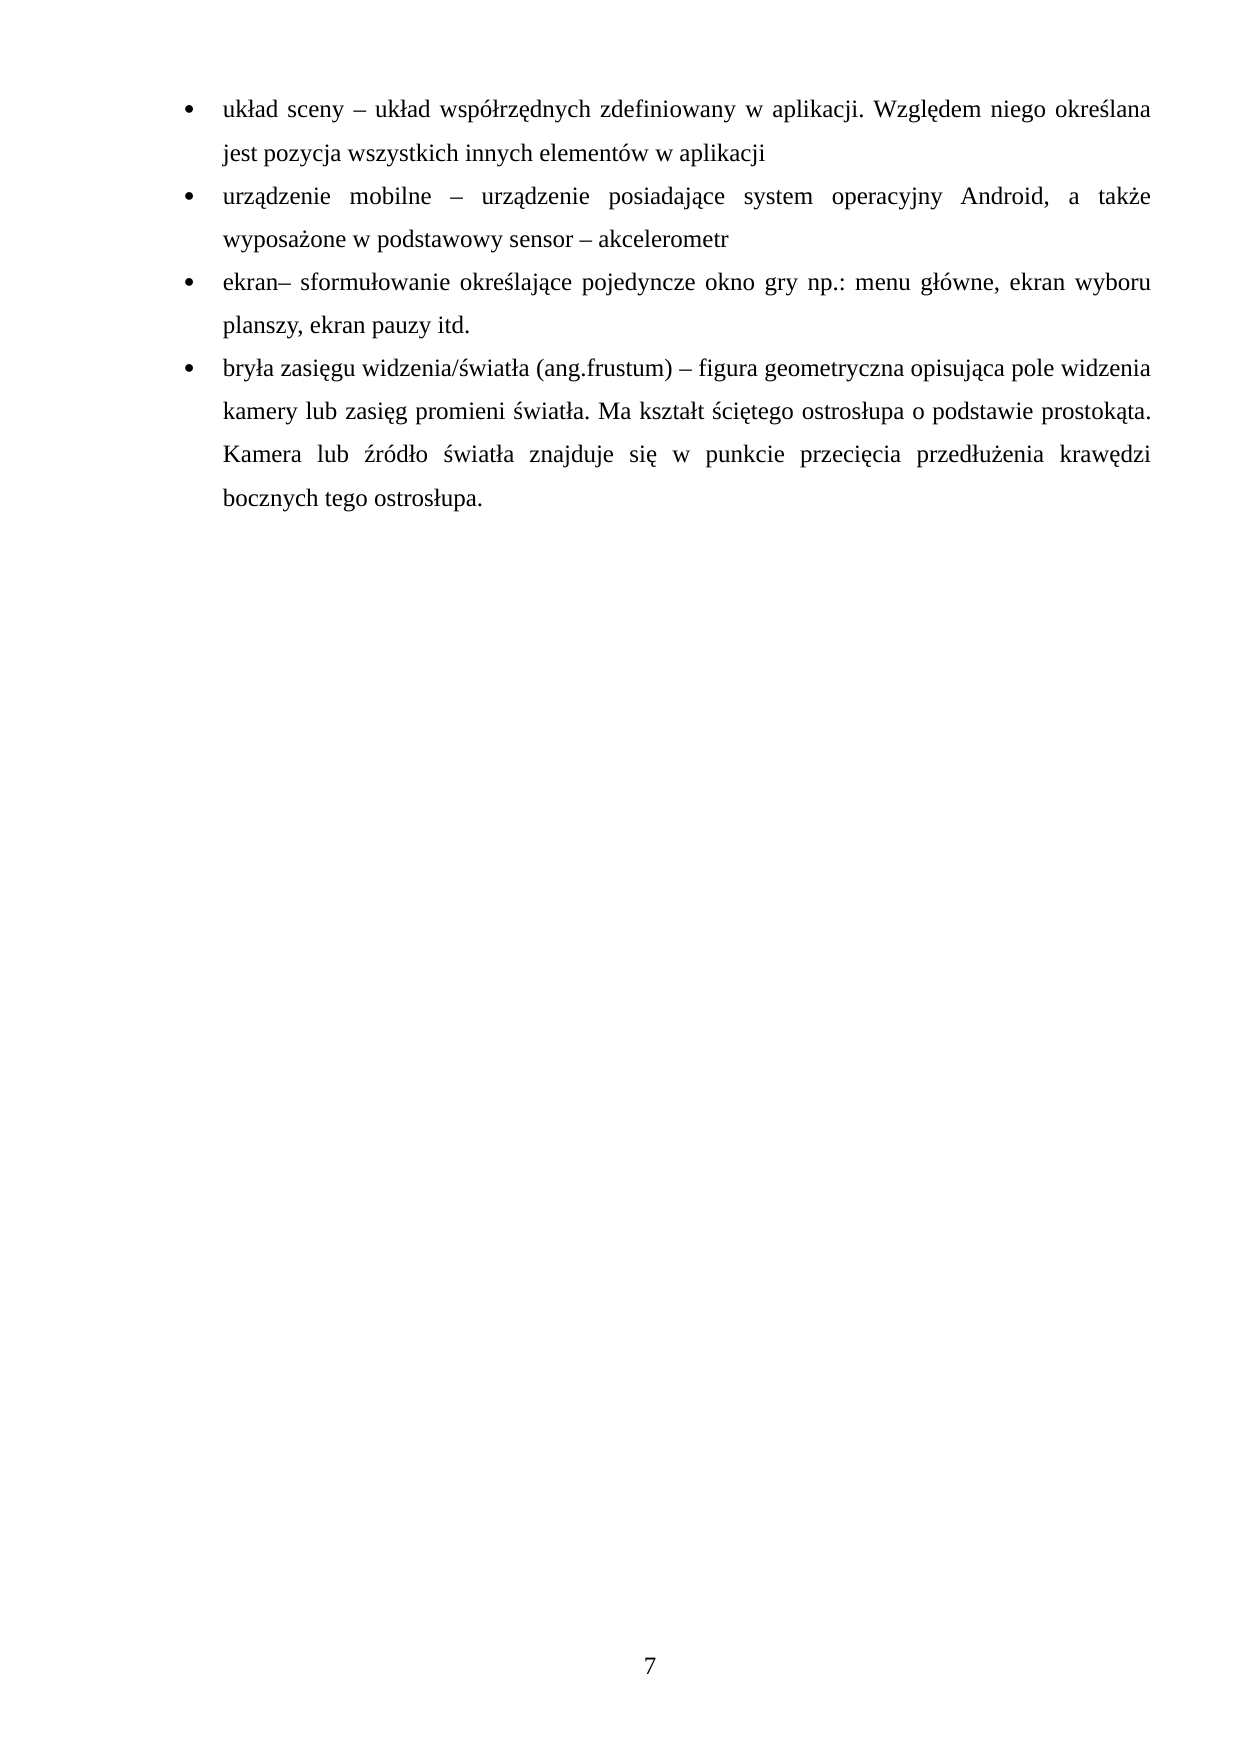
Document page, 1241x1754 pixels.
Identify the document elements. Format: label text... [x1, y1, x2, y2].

list urządzenie mobilne – urządzenie posiadające system operacyjny Android, a także wyposażone w podstawowy sensor – akcelerometr [185, 181, 1152, 253]
list bryła zasięgu widzenia/światła (ang.frustum) – figura geometryczna opisująca pole widzenia kamery lub zasięg promieni światła. Ma kształt ściętego ostrosłupa o podstawie prostokąta. Kamera lub źródło światła znajduje się w punkcie przecięcia przedłużenia krawędzi bocznych tego ostrosłupa. [185, 353, 1152, 511]
list układ sceny – układ współrzędnych zdefiniowany w aplikacji. Względem niego określana jest pozycja wszystkich innych elementów w aplikacji [185, 94, 1152, 166]
list ekran– sformułowanie określające pojedyncze okno gry np.: menu główne, ekran wyboru planszy, ekran pauzy itd. [185, 267, 1152, 339]
